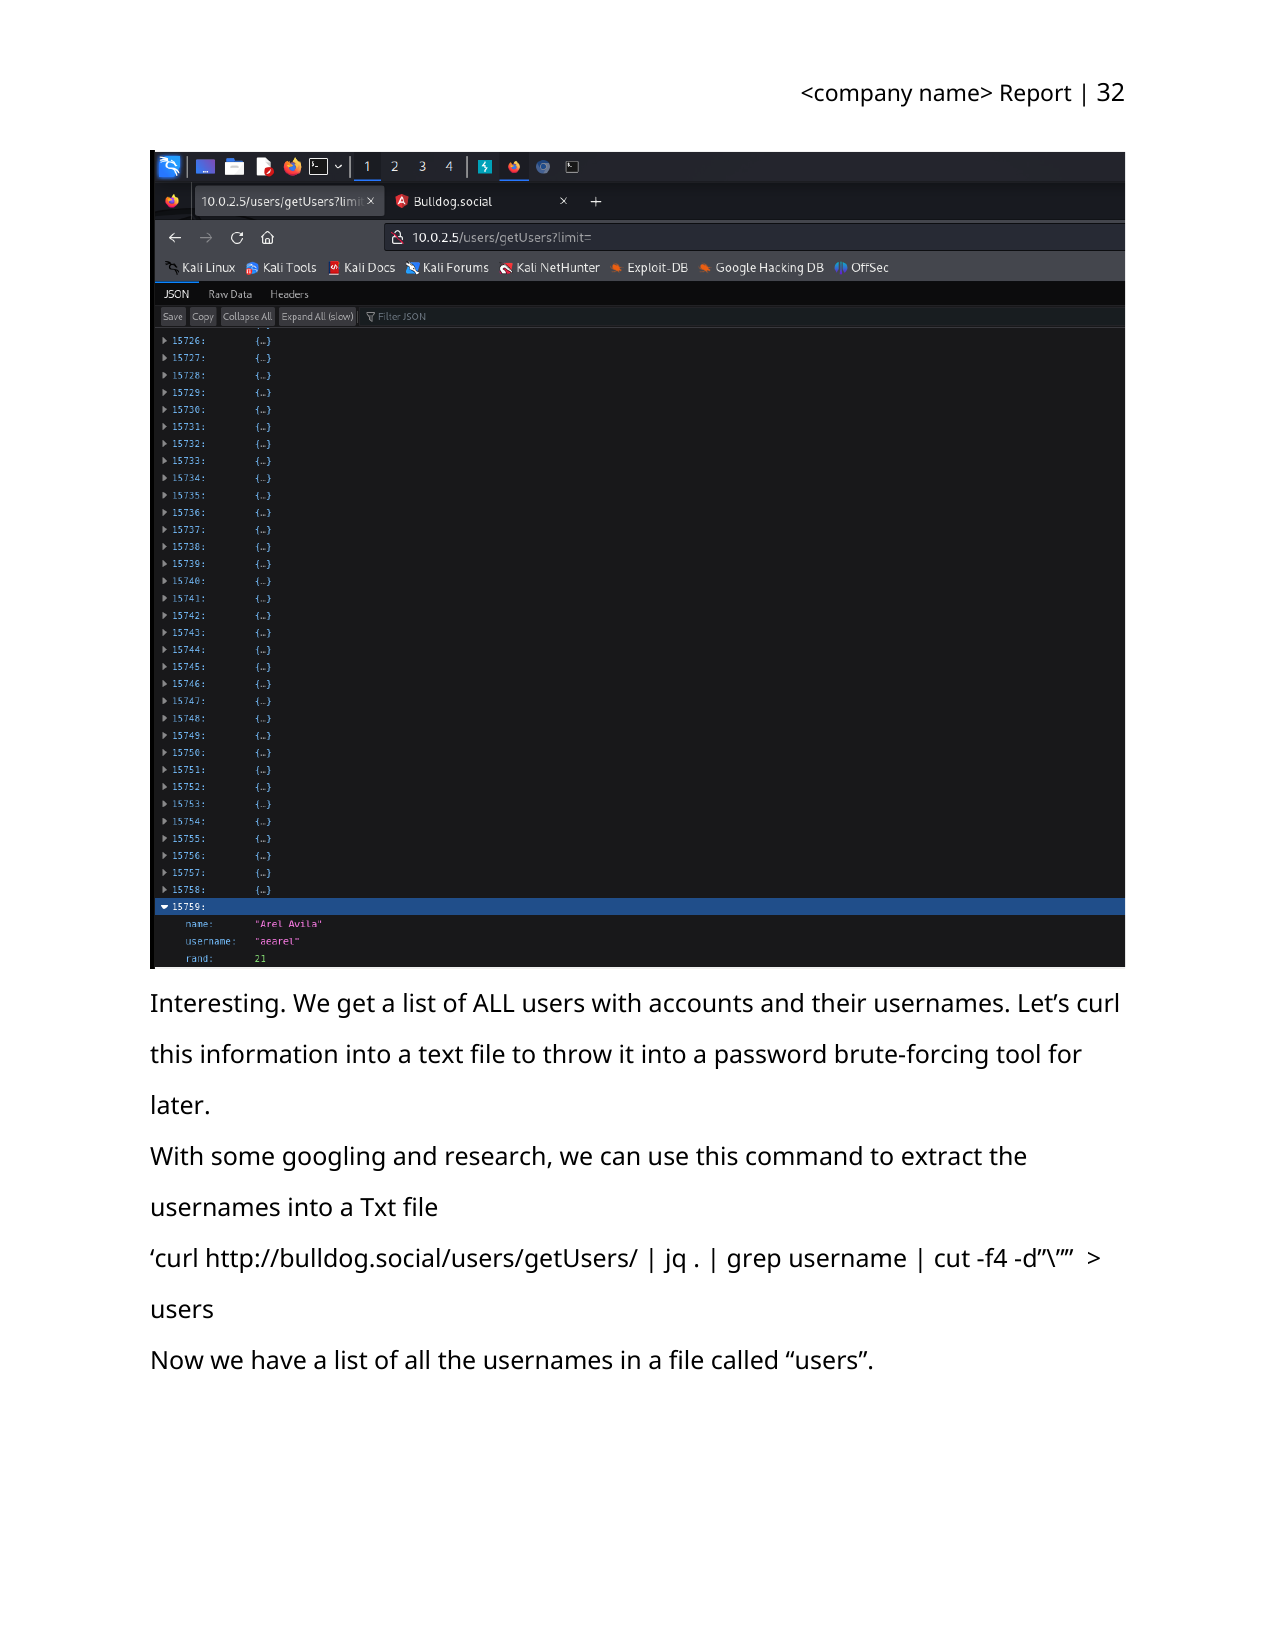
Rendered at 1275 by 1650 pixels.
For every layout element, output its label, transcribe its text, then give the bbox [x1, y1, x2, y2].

text With some googling and research, we can use this command to extract the usernames into a Txt file [150, 1139, 1125, 1224]
text Now we have a list of all the usernames in a file called “users”. [150, 1343, 1125, 1377]
picture [150, 150, 1125, 969]
text Interesting. We get a list of ALL users with accounts and their usernames. Let’s curl this information into a text file to throw it into a password brute-forcing tool for later. [150, 986, 1125, 1122]
text ‘curl http://bulldog.social/users/getUsers/ | jq . | grep username | cut -f4 -d”\”” > users [150, 1241, 1125, 1326]
